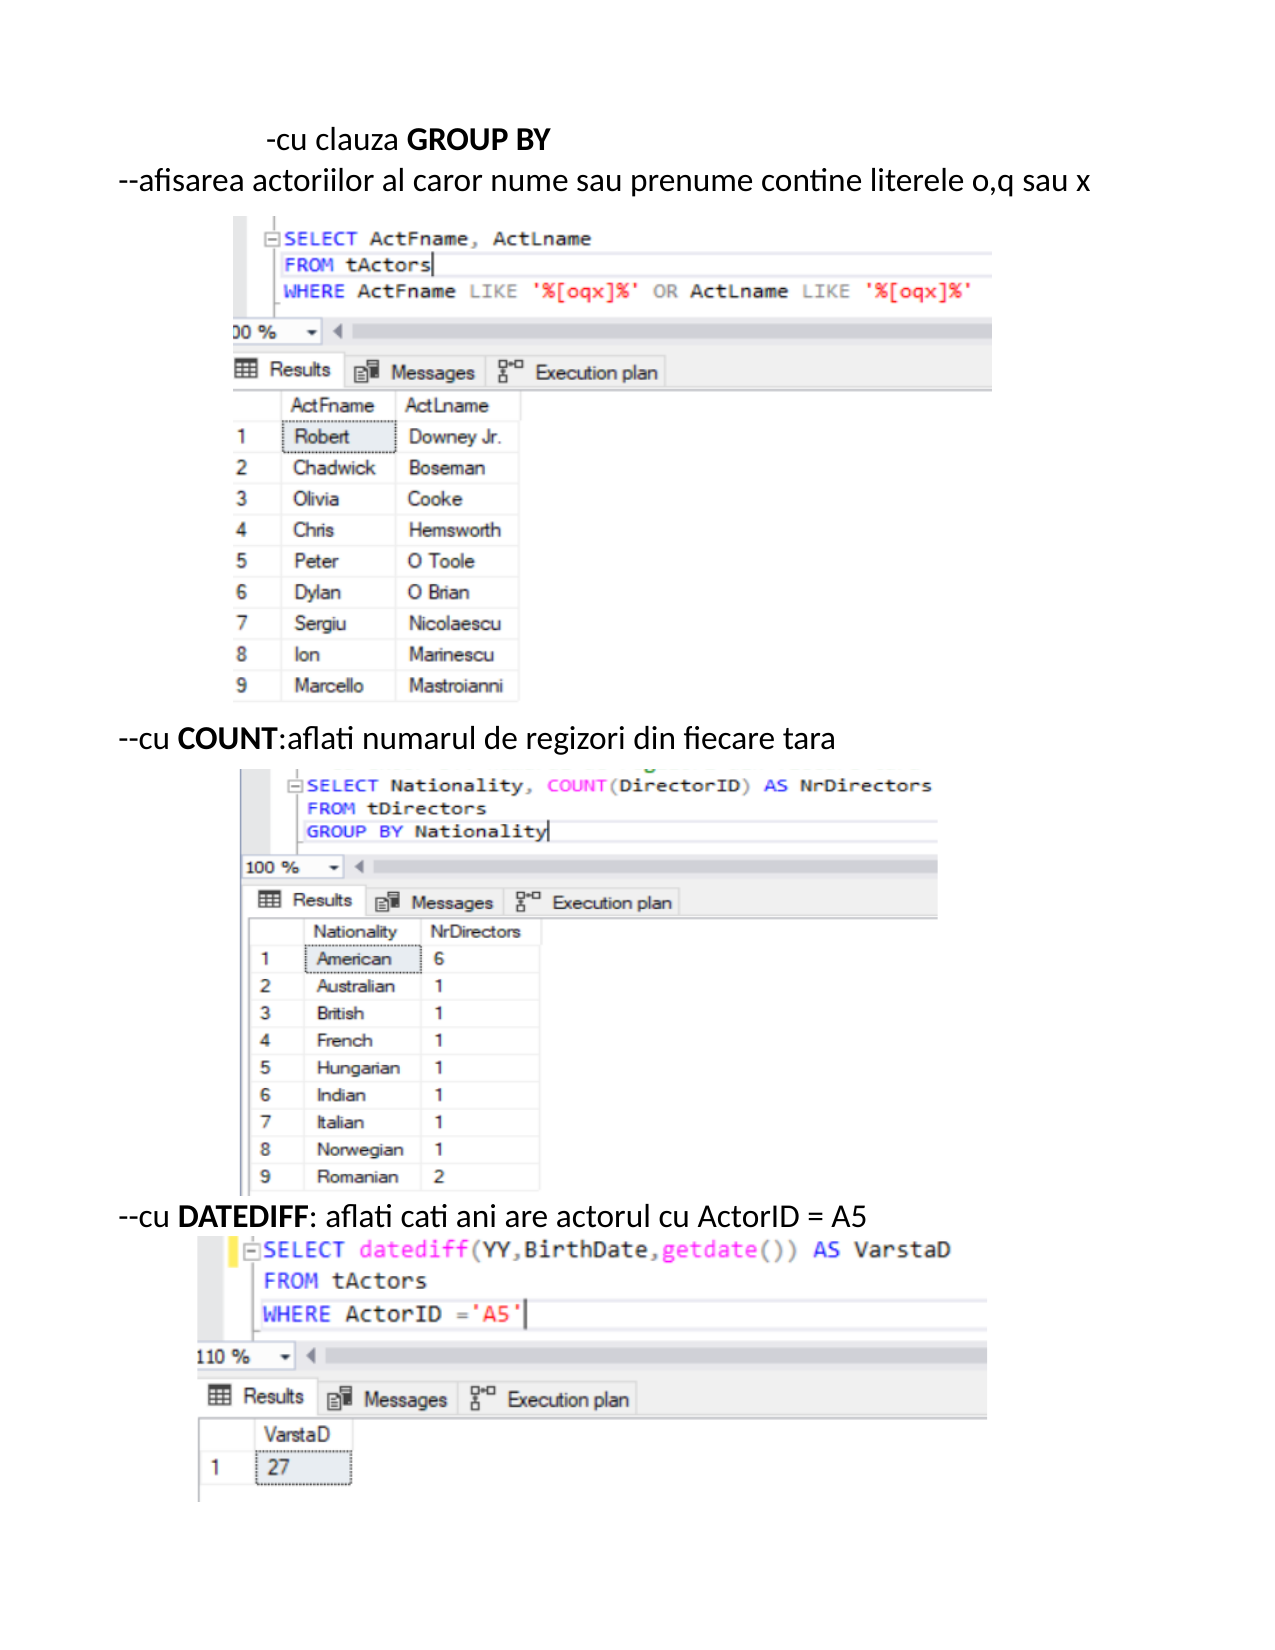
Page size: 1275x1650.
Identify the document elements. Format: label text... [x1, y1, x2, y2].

picture [239, 769, 938, 1196]
text -cu clauza GROUP BY [118, 118, 1157, 159]
picture [197, 1236, 988, 1502]
text --afisarea actoriilor al caror nume sau prenume contine literele o,q sau x [118, 159, 1157, 199]
text --cu DATEDIFF: aflati cati ani are actorul cu ActorID = A5 [118, 758, 1157, 1236]
text --cu COUNT:aflati numarul de regizori din fiecare tara [118, 199, 1157, 758]
picture [233, 216, 992, 718]
